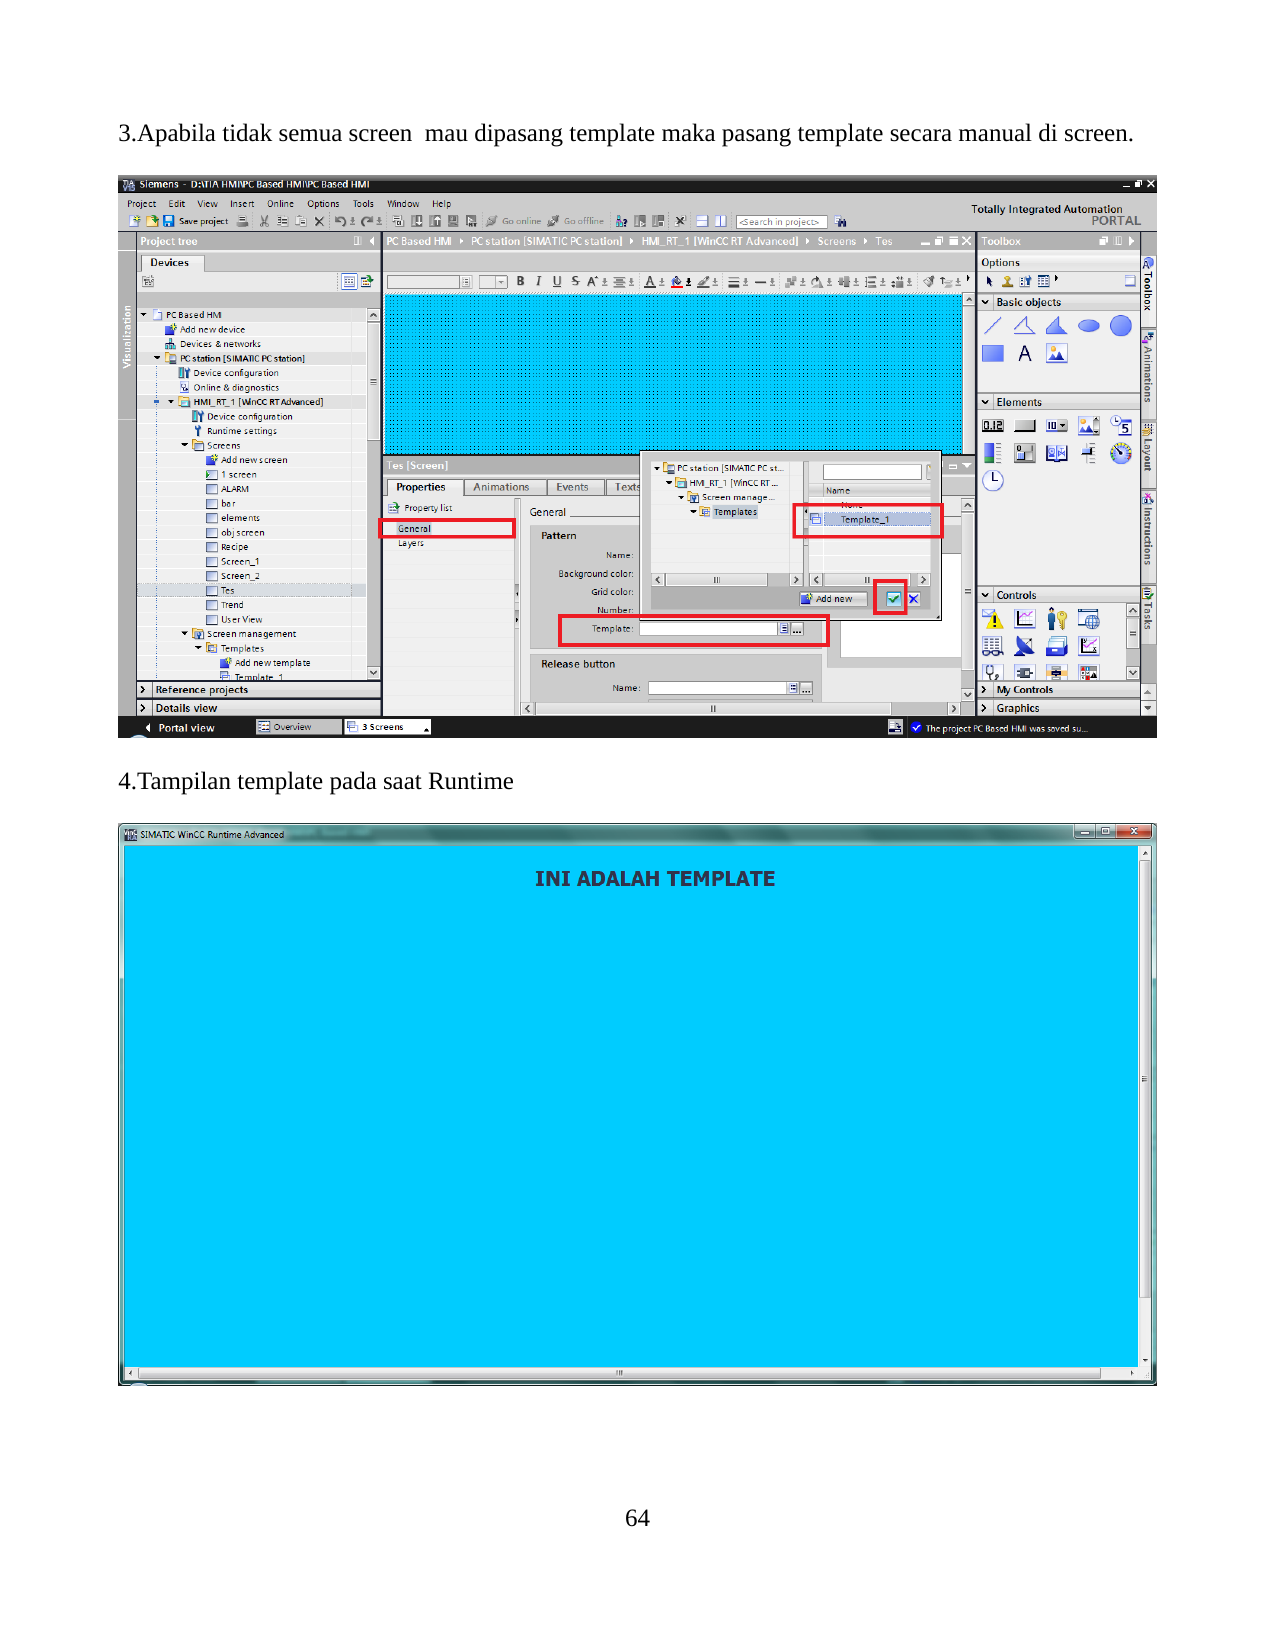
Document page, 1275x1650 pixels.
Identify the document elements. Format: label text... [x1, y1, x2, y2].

text 3.Apabila tidak semua screen mau dipasang template maka pasang template secara manual di screen. [118, 118, 1157, 147]
picture [118, 175, 1157, 738]
picture [118, 823, 1157, 1387]
text 4.Tampilan template pada saat Runtime [118, 766, 1157, 795]
